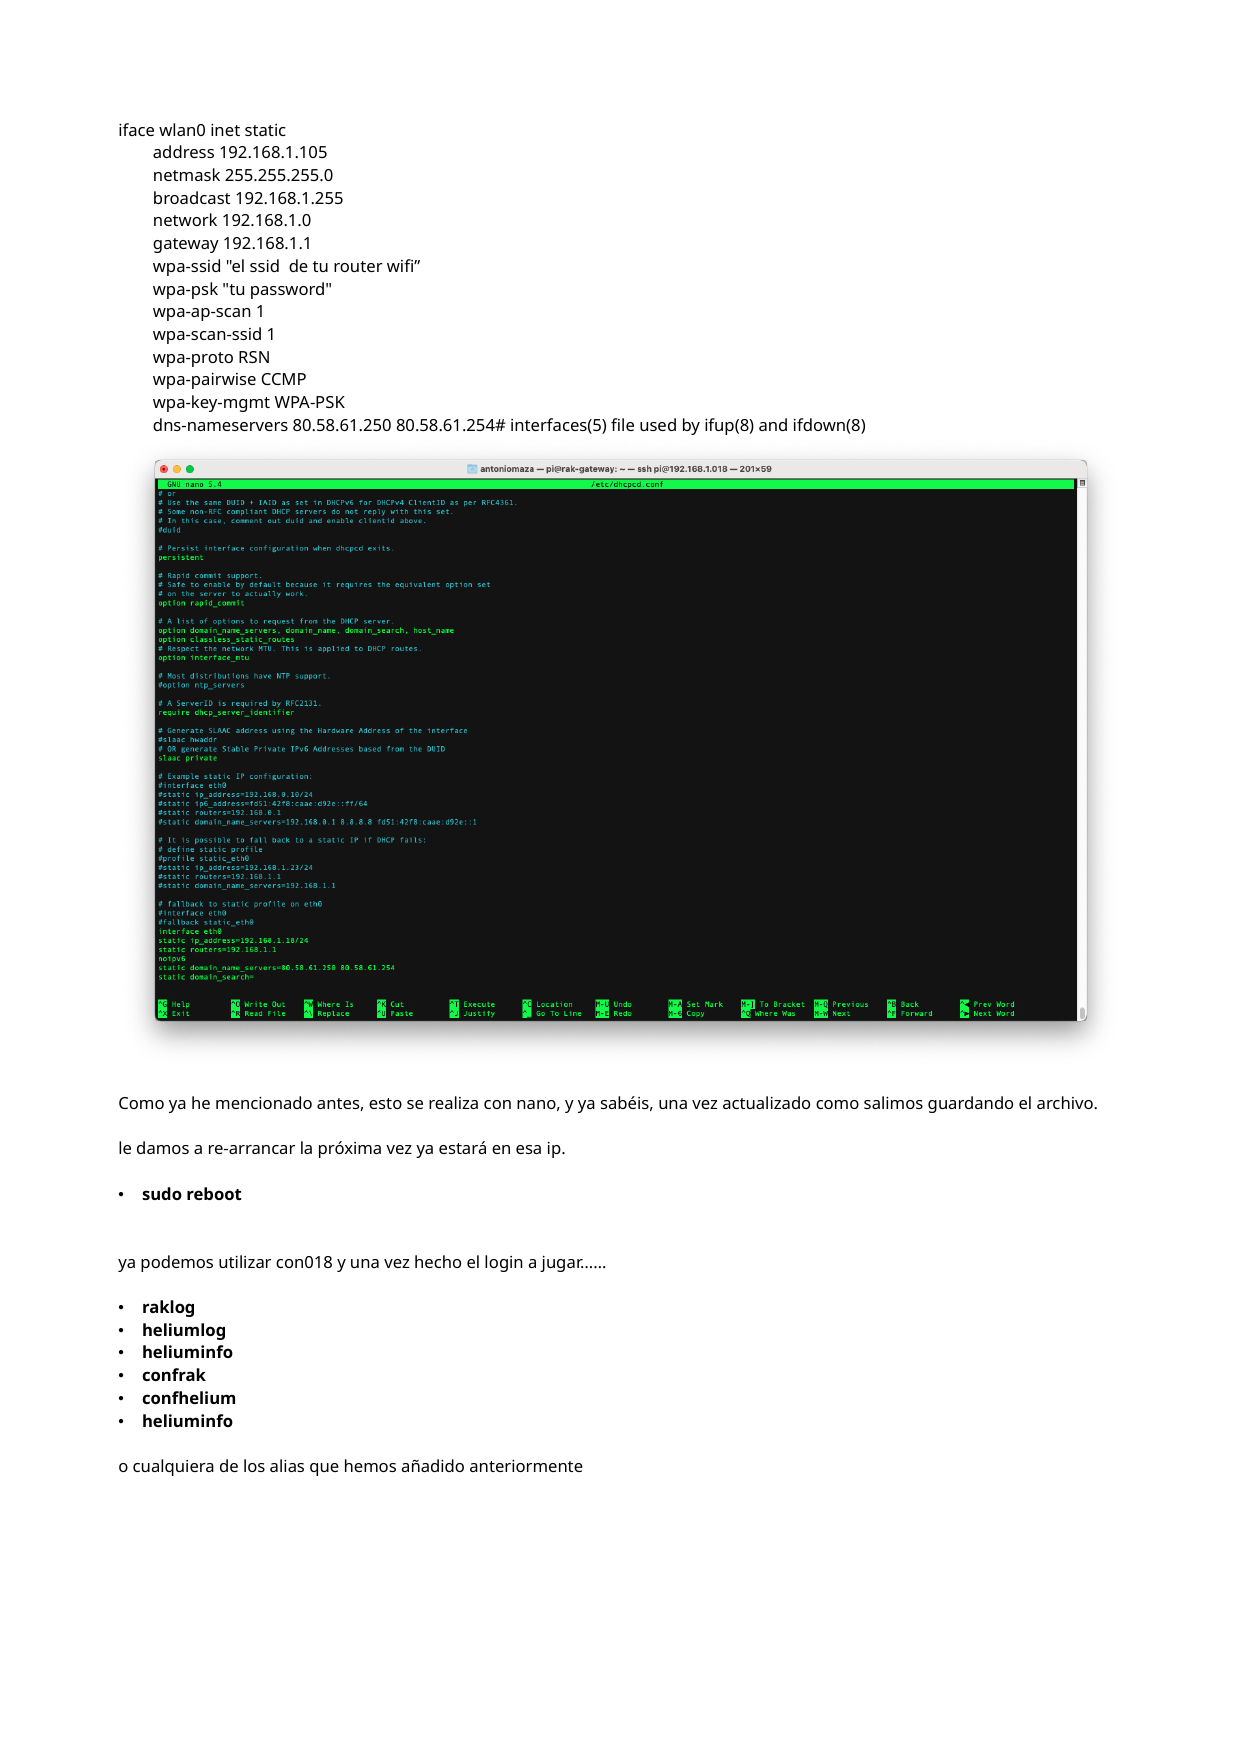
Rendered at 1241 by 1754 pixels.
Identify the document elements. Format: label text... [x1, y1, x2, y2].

text wpa-proto RSN [118, 345, 1122, 368]
list confrak [118, 1364, 1122, 1387]
text le damos a re-arrancar la próxima vez ya estará en esa ip. [118, 1137, 1122, 1159]
text gateway 192.168.1.1 [118, 232, 1122, 254]
text wpa-pairwise CCMP [118, 368, 1122, 391]
text wpa-ap-scan 1 [118, 300, 1122, 322]
text Como ya he mencionado antes, esto se realiza con nano, y ya sabéis, una vez actualizado como salimos guardando el archivo. [118, 1069, 1122, 1114]
list heliumlog [118, 1318, 1122, 1341]
text wpa-ssid "el ssid de tu router wifi” [118, 254, 1122, 277]
text wpa-psk "tu password" [118, 277, 1122, 300]
list heliuminfo [118, 1409, 1122, 1432]
text wpa-scan-ssid 1 [118, 322, 1122, 345]
list confhelium [118, 1387, 1122, 1409]
text netmask 255.255.255.0 [118, 163, 1122, 186]
text network 192.168.1.0 [118, 209, 1122, 232]
text o cualquiera de los alias que hemos añadido anteriormente [118, 1455, 1122, 1477]
picture [118, 436, 1123, 1069]
text ya podemos utilizar con018 y una vez hecho el login a jugar…… [118, 1250, 1122, 1273]
list sudo reboot [118, 1182, 1122, 1205]
text wpa-key-mgmt WPA-PSK [118, 391, 1122, 413]
text dns-nameservers 80.58.61.250 80.58.61.254# interfaces(5) file used by ifup(8) and ifdown(8) [118, 413, 1122, 436]
text iface wlan0 inet static [118, 118, 1122, 141]
list raklog [118, 1296, 1122, 1318]
text address 192.168.1.105 [118, 141, 1122, 163]
text broadcast 192.168.1.255 [118, 186, 1122, 209]
list heliuminfo [118, 1341, 1122, 1364]
